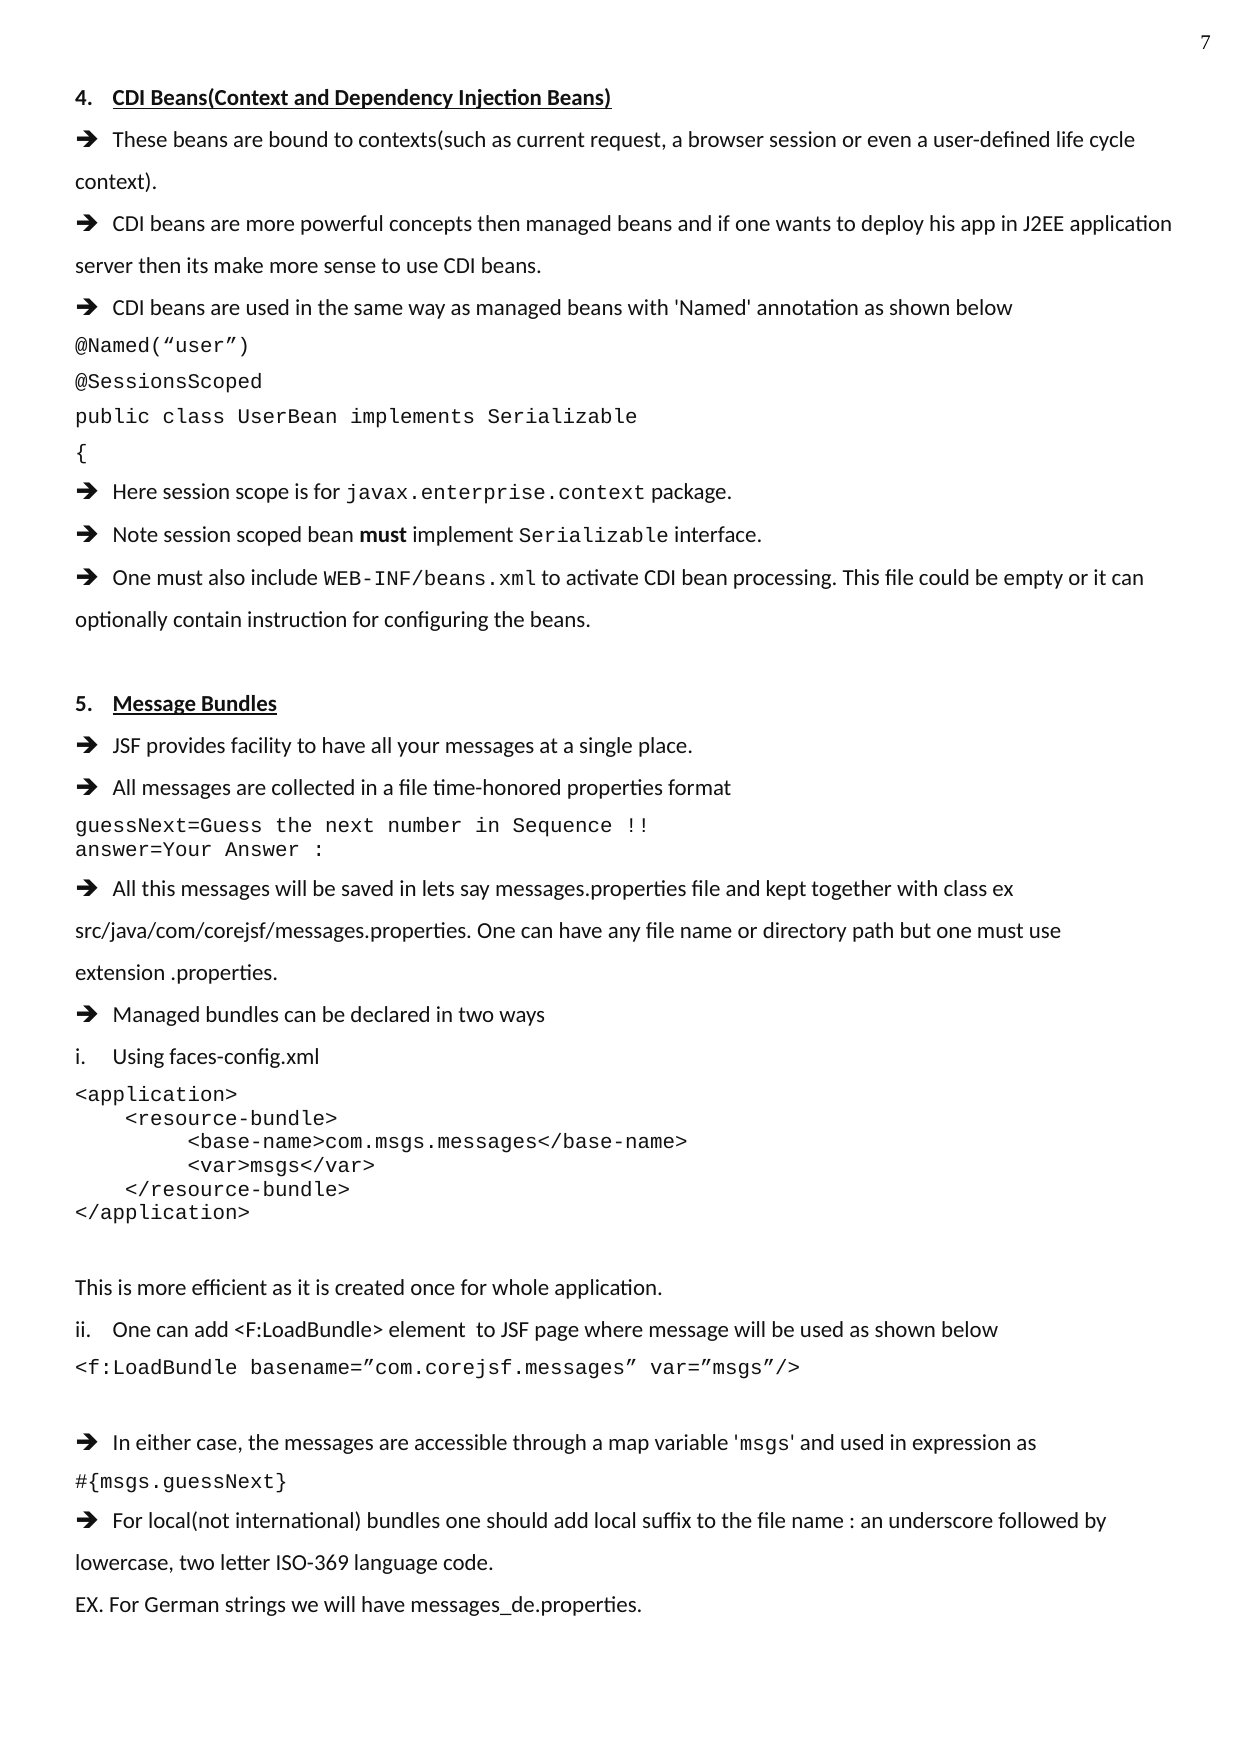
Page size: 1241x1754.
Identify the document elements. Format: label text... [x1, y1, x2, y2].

list JSF provides facility to have all your messages at a single place. [75, 731, 1211, 759]
text <resource-bundle> [75, 1108, 1211, 1131]
list i. Using faces-config.xml [75, 1042, 1211, 1070]
text ii. One can add <F:LoadBundle> element to JSF page where message will be used as shown below [75, 1315, 1211, 1343]
text 5. Message Bundles [75, 689, 1211, 717]
text </resource-bundle> [75, 1179, 1211, 1202]
text { [75, 442, 1211, 465]
text @SessionsScoped [75, 371, 1211, 394]
list One must also include WEB-INF/beans.xml to activate CDI bean processing. This file could be empty or it can optionally contain instruction for configuring the beans. [75, 563, 1211, 633]
list Note session scoped bean must implement Serializable interface. [75, 520, 1211, 548]
list In either case, the messages are accessible through a map variable 'msgs' and used in expression as [75, 1428, 1211, 1456]
text public class UserBean implements Serializable [75, 406, 1211, 430]
list All messages are collected in a file time-honored properties format [75, 773, 1211, 801]
text 4. CDI Beans(Context and Dependency Injection Beans) [75, 83, 1211, 112]
text #{msgs.guessNext} [75, 1471, 1211, 1494]
text <application> [75, 1084, 1211, 1108]
text <base-name>com.msgs.messages</base-name> [75, 1131, 1211, 1155]
text This is more efficient as it is created once for whole application. [75, 1273, 1211, 1301]
list Here session scope is for javax.enterprise.context package. [75, 477, 1211, 506]
list CDI beans are more powerful concepts then managed beans and if one wants to deploy his app in J2EE application server then its make more sense to use CDI beans. [75, 209, 1211, 279]
list <f:LoadBundle basename=”com.corejsf.messages” var=”msgs”/> [75, 1357, 1211, 1381]
list Managed bundles can be declared in two ways [75, 1000, 1211, 1028]
list answer=Your Answer : [75, 839, 1211, 862]
text <var>msgs</var> [75, 1155, 1211, 1179]
list guessNext=Guess the next number in Sequence !! [75, 815, 1211, 839]
list These beans are bound to contexts(such as current request, a browser session or even a user-defined life cycle context). [75, 126, 1211, 196]
list All this messages will be saved in lets say messages.properties file and kept together with class ex src/java/com/corejsf/messages.properties. One can have any file name or directory path but one must use extension .properties. [75, 874, 1211, 986]
text @Named(“user”) [75, 335, 1211, 359]
list CDI beans are used in the same way as managed beans with 'Named' annotation as shown below [75, 293, 1211, 321]
text </application> [75, 1202, 1211, 1226]
list EX. For German strings we will have messages_de.properties. [75, 1590, 1211, 1618]
list For local(not international) bundles one should add local suffix to the file name : an underscore followed by lowercase, two letter ISO-369 language code. [75, 1506, 1211, 1576]
